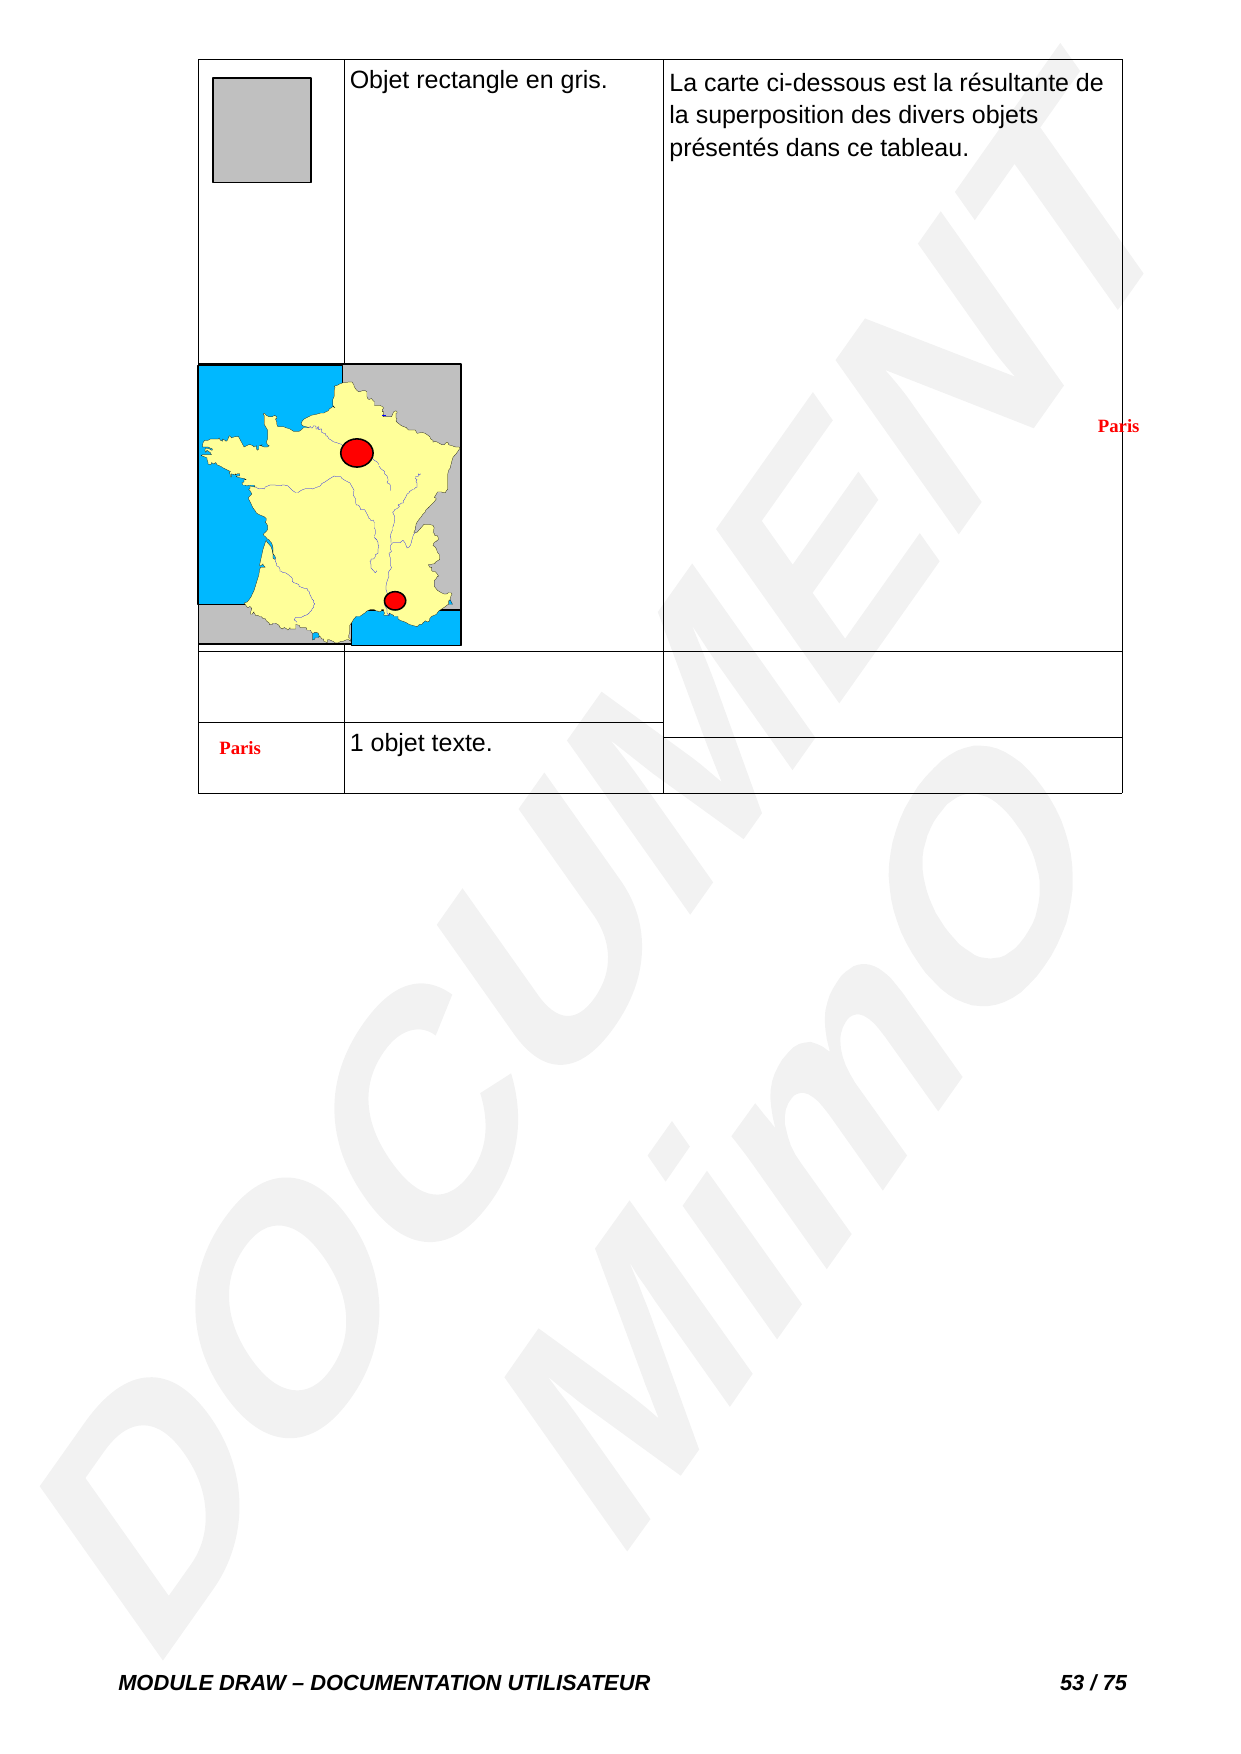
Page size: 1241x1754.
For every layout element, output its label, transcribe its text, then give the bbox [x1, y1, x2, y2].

table_header La carte ci-dessous est la résultante de la superposition des divers objets présentés dans ce tableau. [664, 60, 1122, 651]
table_cell [345, 652, 663, 722]
table_header [199, 645, 344, 651]
table_header La carte ci-dessous est la résultante de la superposition des divers objets présentés dans ce tableau. [664, 652, 1122, 737]
table_header Objet rectangle en gris. [345, 60, 663, 651]
table_cell [199, 652, 344, 722]
table_cell [199, 723, 344, 792]
table_header [199, 60, 344, 363]
table_cell 1 objet texte. [345, 723, 663, 792]
